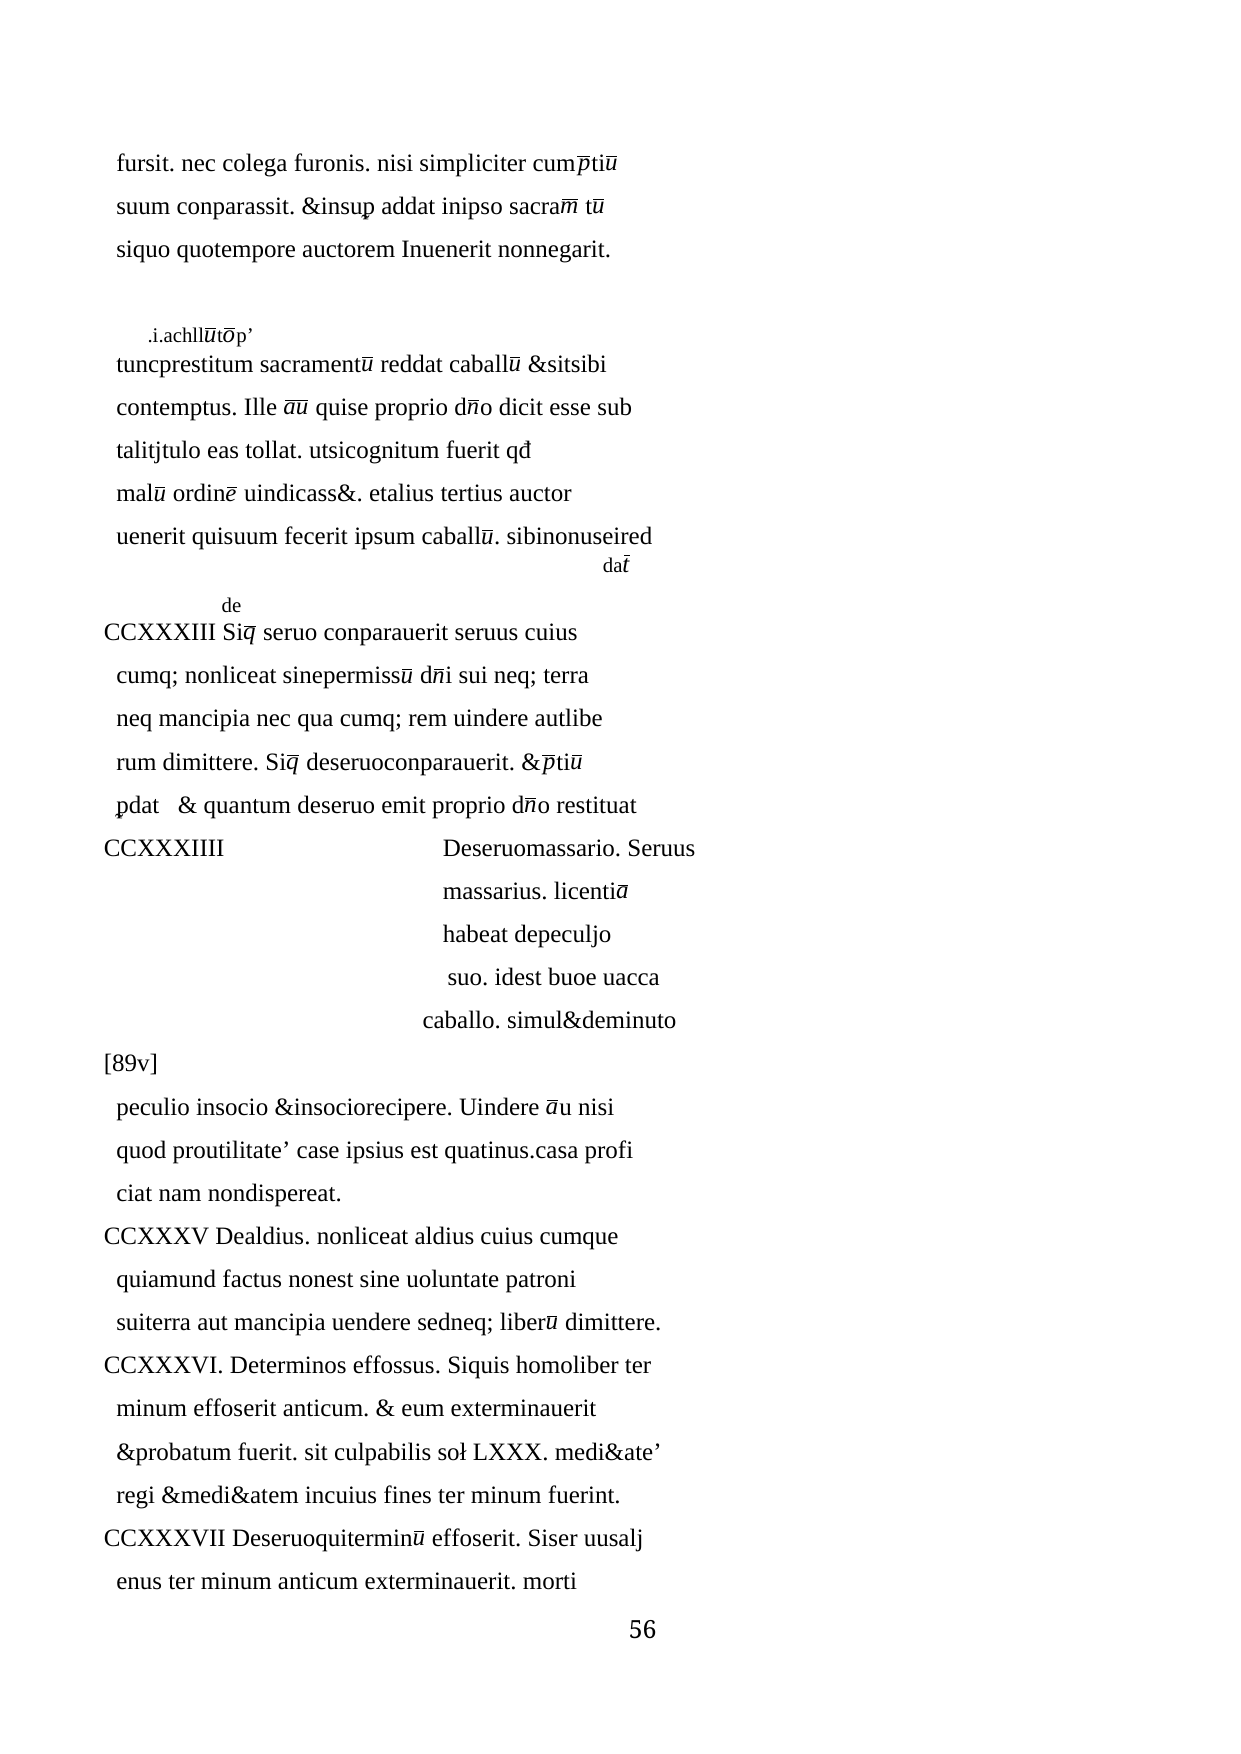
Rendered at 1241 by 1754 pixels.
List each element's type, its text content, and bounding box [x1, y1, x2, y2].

text quod proutilitate’ case ipsius est quatinus.casa profi [103, 1135, 1211, 1163]
text da [103, 550, 1211, 579]
text CCXXXVII Deseruoquitermin effoserit. Siser uusalj [103, 1523, 1211, 1552]
text enus ter minum anticum exterminauerit. morti [103, 1566, 1211, 1595]
text quiamund factus nonest sine uoluntate patroni [103, 1264, 1211, 1293]
text suum conparassit. &insuᵱ addat inipso sacra t [103, 191, 1211, 219]
text CCXXXV Dealdius. nonliceat aldius cuius cumque [103, 1221, 1211, 1250]
text rum dimittere. Si deseruoconparauerit. &ti [103, 747, 1211, 775]
text suiterra aut mancipia uendere sedneq; liber dimittere. [103, 1307, 1211, 1336]
text .i.achlltp’ [103, 320, 1211, 349]
text uenerit quisuum fecerit ipsum caball. sibinonuseired [103, 521, 1211, 550]
text CCXXXIIII Deseruomassario. Seruus [103, 833, 1211, 862]
text regi &medi&atem incuius fines ter minum fuerint. [103, 1480, 1211, 1508]
text cumq; nonliceat sinepermiss di sui neq; terra [103, 660, 1211, 689]
text fursit. nec colega furonis. nisi simpliciter cumti [103, 148, 1211, 176]
text habeat depeculjo [103, 919, 1211, 948]
text suo. idest buoe uacca [103, 962, 1211, 991]
text talitjtulo eas tollat. utsicognitum fuerit qđ [103, 435, 1211, 464]
text de [103, 593, 1211, 617]
text massarius. licenti [103, 876, 1211, 905]
text CCXXXVI. Determinos effossus. Siquis homoliber ter [103, 1350, 1211, 1379]
text neq mancipia nec qua cumq; rem uindere autlibe [103, 703, 1211, 732]
text &probatum fuerit. sit culpabilis soł LXXX. medi&ate’ [103, 1437, 1211, 1465]
text tuncprestitum sacrament reddat caball &sitsibi [103, 349, 1211, 378]
text mal ordin uindicass&. etalius tertius auctor [103, 478, 1211, 507]
text siquo quotempore auctorem Inuenerit nonnegarit. [103, 234, 1211, 263]
text contemptus. Ille quise proprio do dicit esse sub [103, 392, 1211, 421]
text ᵱdat & quantum deseruo emit proprio do restituat [103, 790, 1211, 818]
text ciat nam nondispereat. [103, 1178, 1211, 1207]
text minum effoserit anticum. & eum exterminauerit [103, 1393, 1211, 1422]
text caballo. simul&deminuto [103, 1005, 1211, 1034]
text peculio insocio &insociorecipere. Uindere u nisi [103, 1092, 1211, 1120]
text CCXXXIII Si seruo conparauerit seruus cuius [103, 617, 1211, 646]
text [89v] [103, 1048, 1211, 1077]
